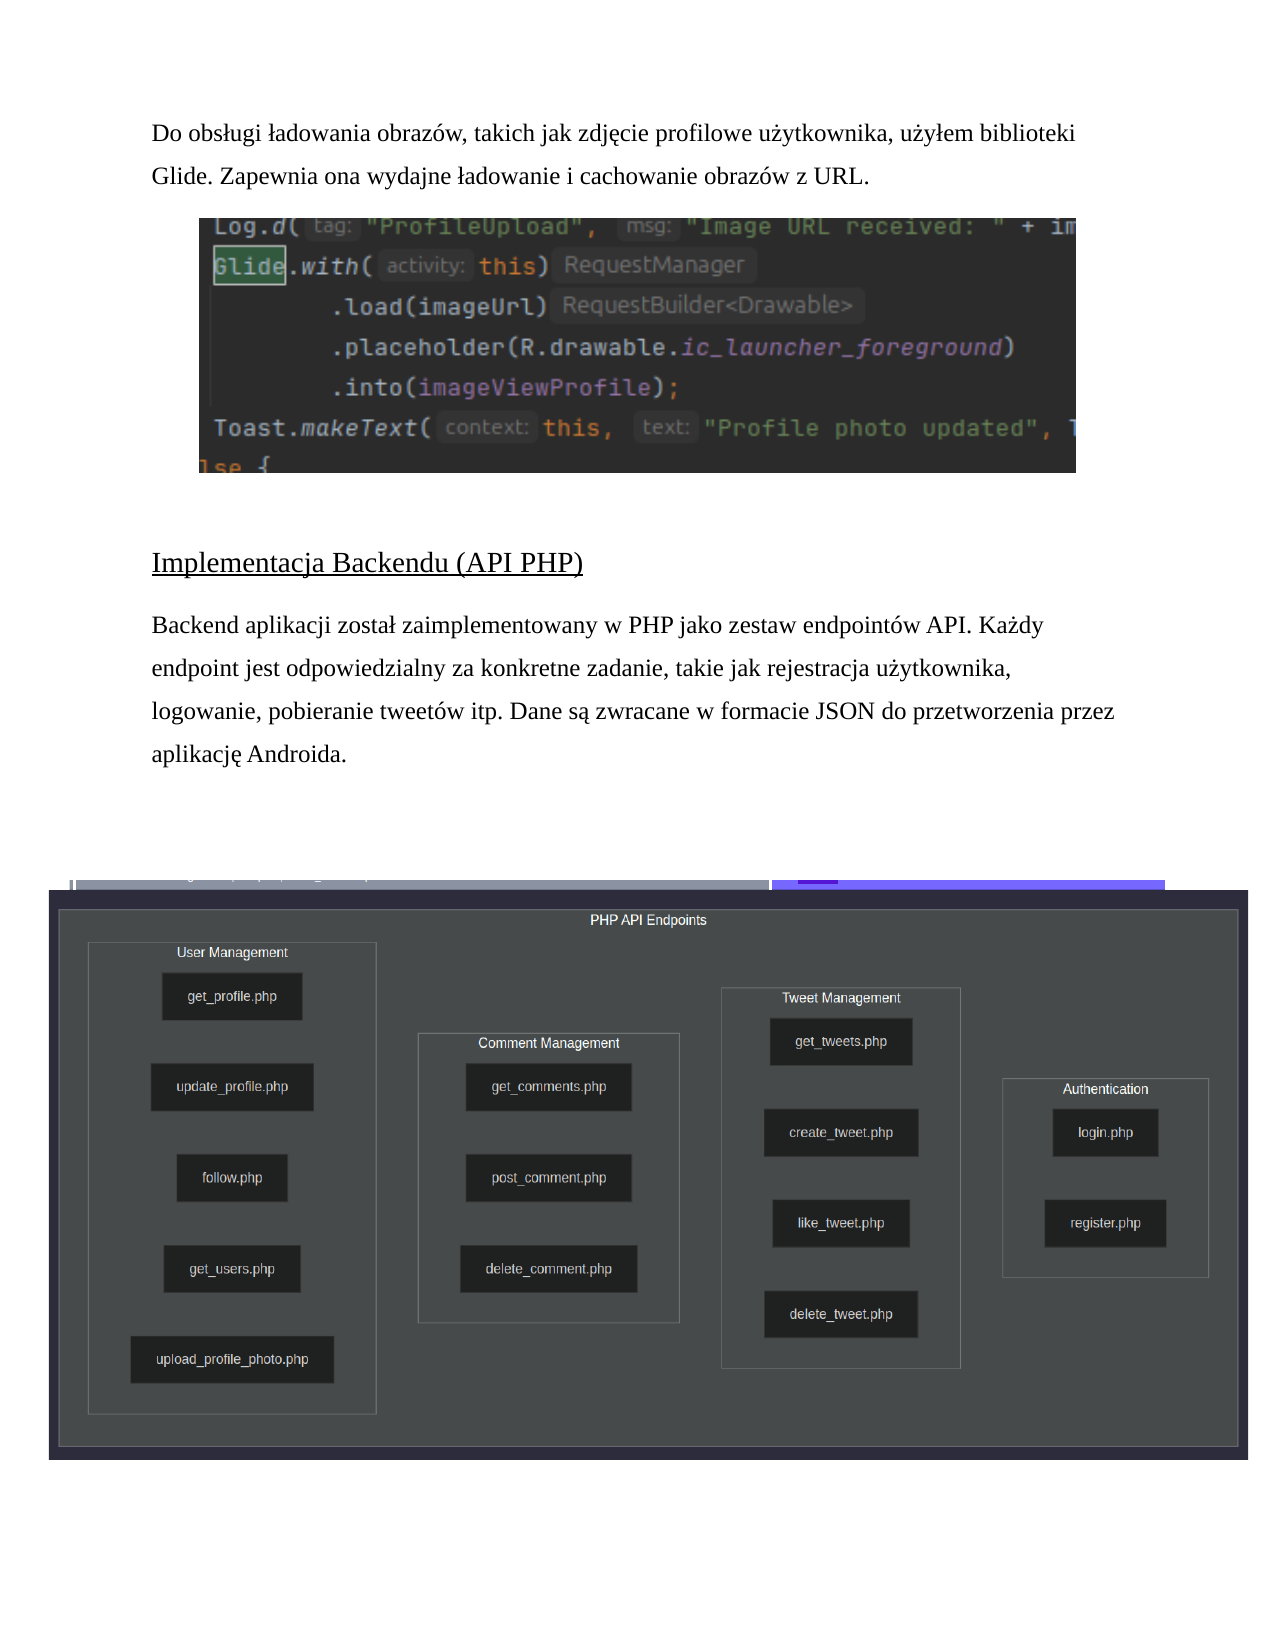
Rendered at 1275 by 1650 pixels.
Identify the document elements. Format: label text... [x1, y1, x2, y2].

picture [48, 880, 1249, 1460]
text Backend aplikacji został zaimplementowany w PHP jako zestaw endpointów API. Każdy endpoint jest odpowiedzialny za konkretne zadanie, takie jak rejestracja użytkownika, logowanie, pobieranie tweetów itp. Dane są zwracane w formacie JSON do przetworzenia przez aplikację Androida. [151, 610, 1123, 768]
picture [199, 218, 1076, 473]
text Do obsługi ładowania obrazów, takich jak zdjęcie profilowe użytkownika, użyłem biblioteki Glide. Zapewnia ona wydajne ładowanie i cachowanie obrazów z URL. [151, 118, 1123, 190]
text Implementacja Backendu (API PHP) [151, 545, 1123, 578]
